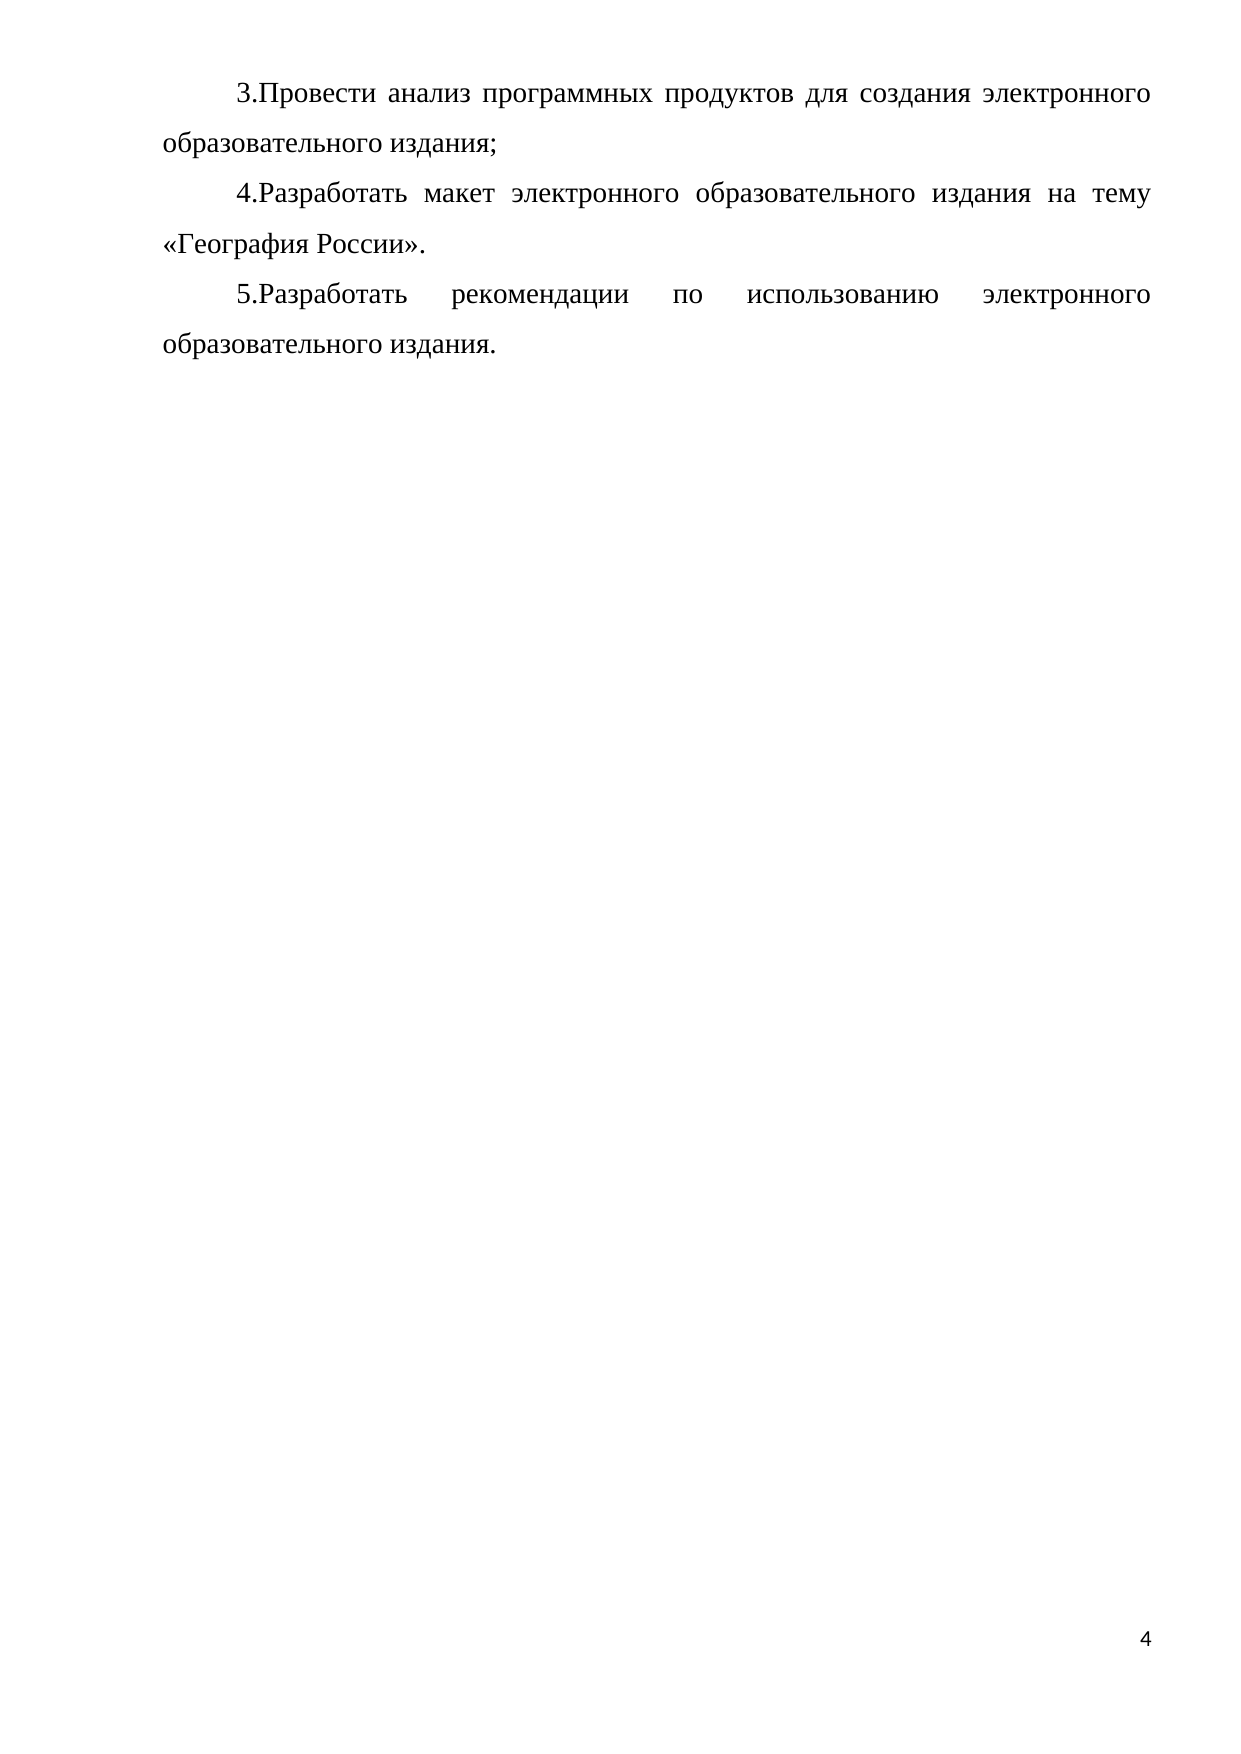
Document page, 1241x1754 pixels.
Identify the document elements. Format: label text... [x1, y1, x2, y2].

list Разработать макет электронного образовательного издания на тему «География России». [162, 176, 1152, 259]
list Разработать рекомендации по использованию электронного образовательного издания. [162, 276, 1152, 360]
list Провести анализ программных продуктов для создания электронного образовательного издания; [162, 75, 1152, 159]
